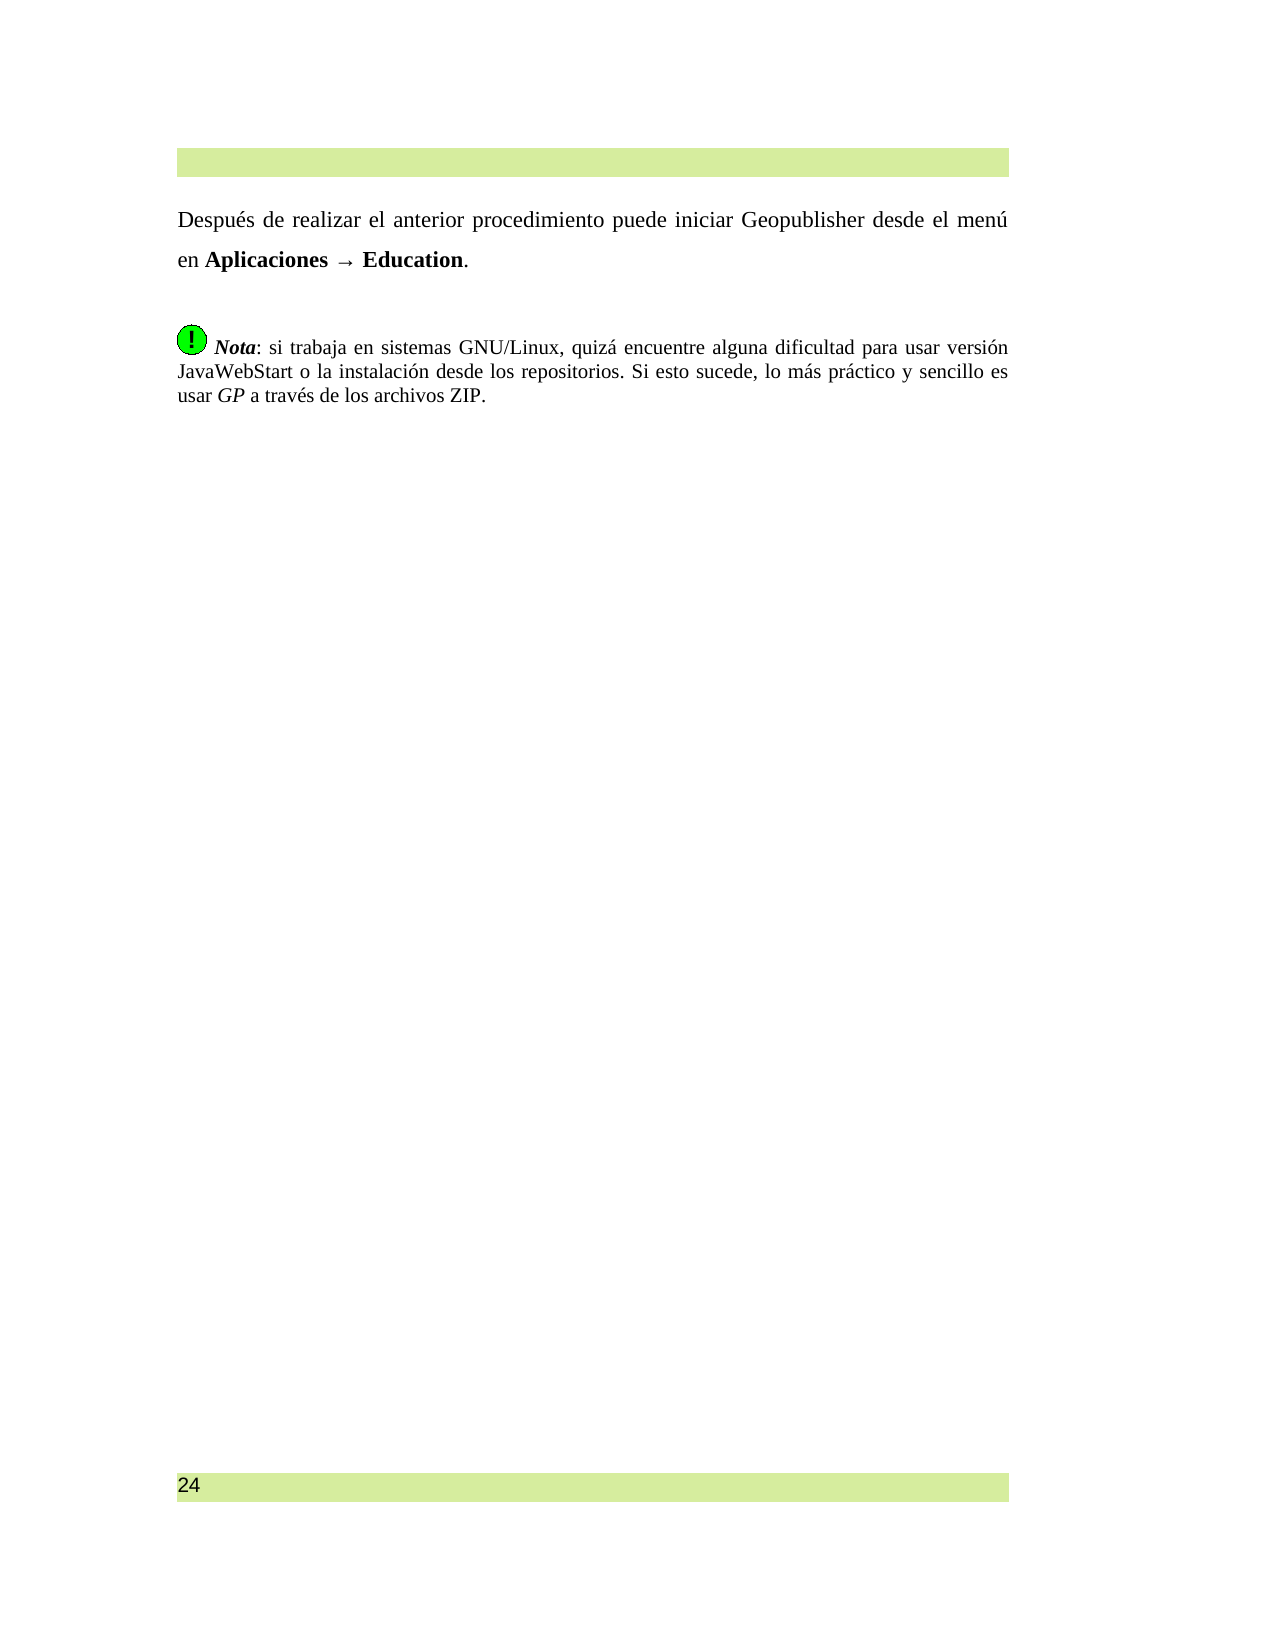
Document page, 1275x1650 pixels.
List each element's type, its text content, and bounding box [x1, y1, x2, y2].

text Después de realizar el anterior procedimiento puede iniciar Geopublisher desde el menú en Aplicaciones → Education. [177, 207, 1009, 272]
text Nota: si trabaja en sistemas GNU/Linux, quizá encuentre alguna dificultad para usar versión JavaWebStart o la instalación desde los repositorios. Si esto sucede, lo más práctico y sencillo es usar GP a través de los archivos ZIP. [177, 325, 1009, 407]
